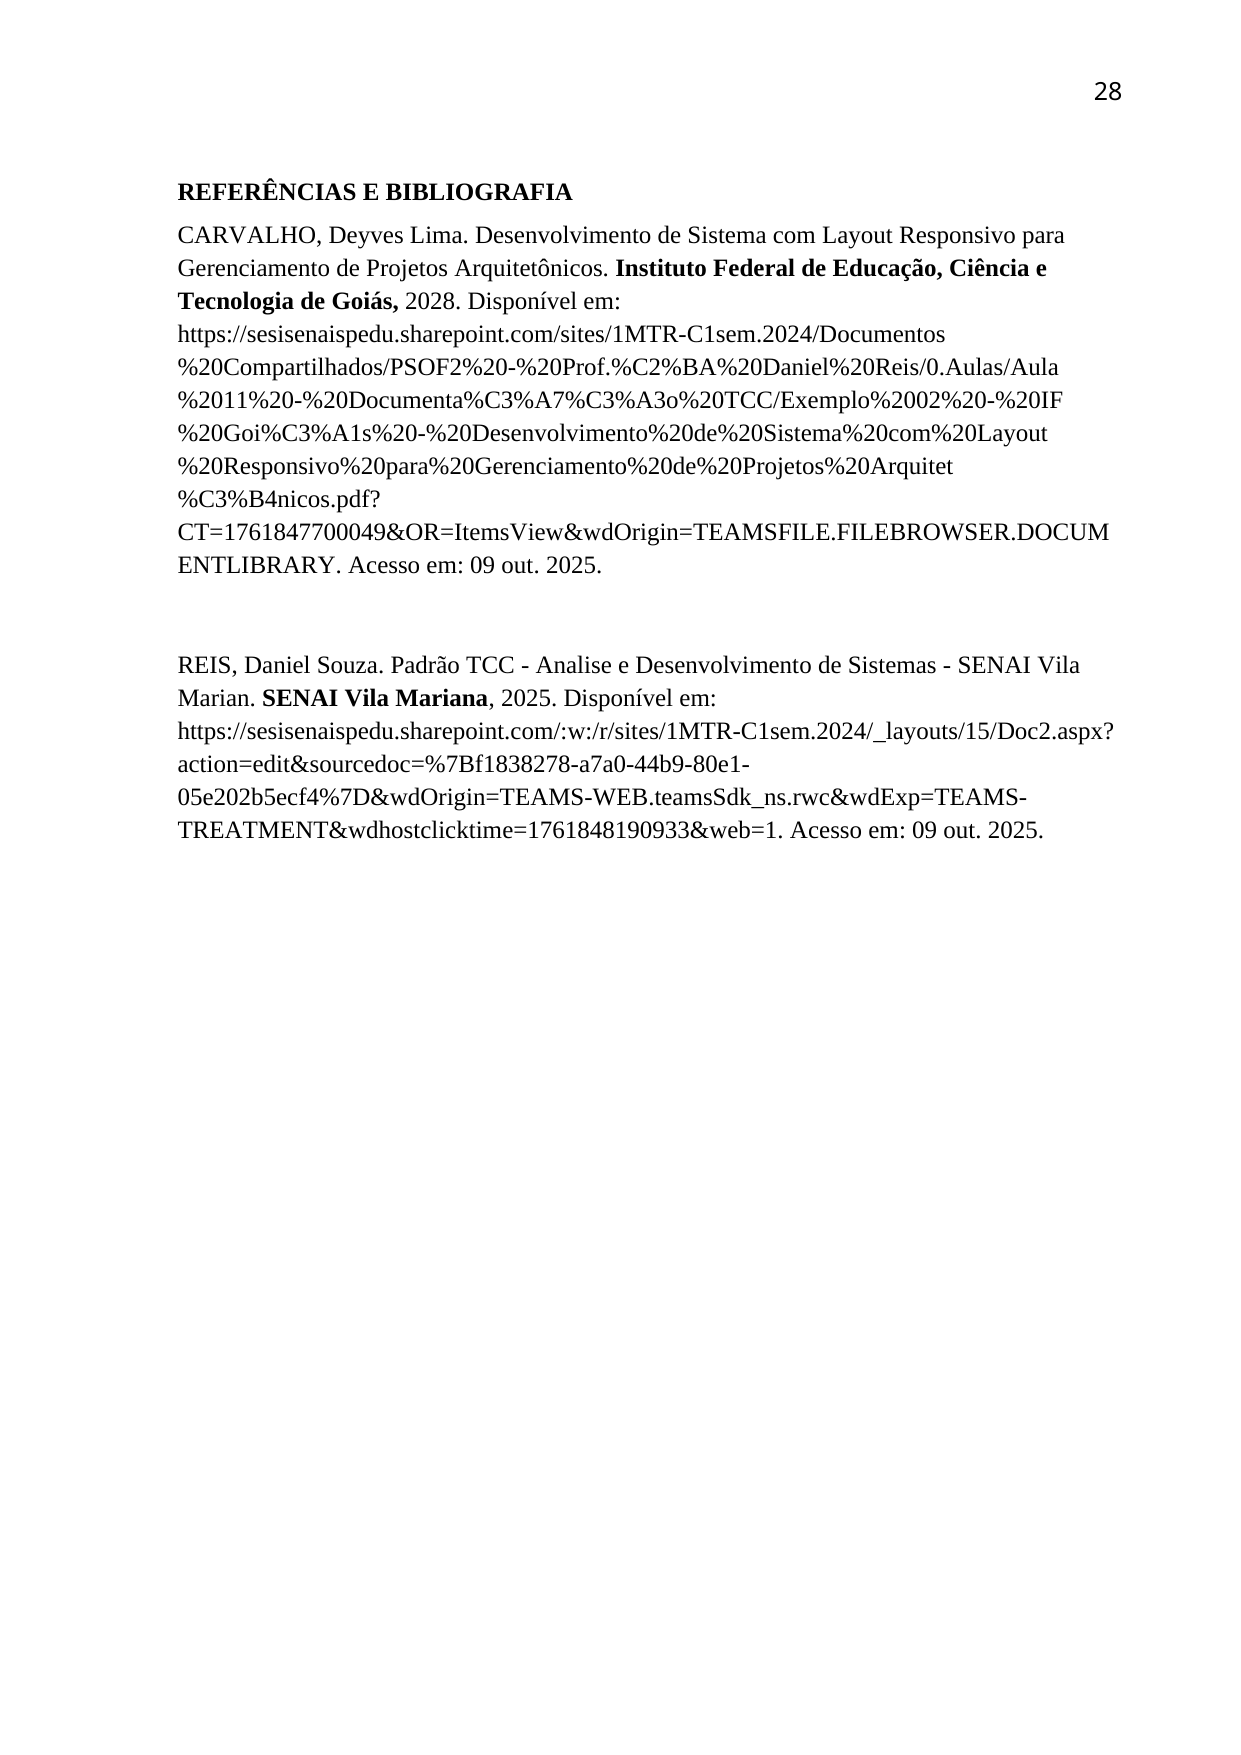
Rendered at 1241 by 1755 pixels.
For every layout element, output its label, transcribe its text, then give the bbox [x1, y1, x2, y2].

text CARVALHO, Deyves Lima. Desenvolvimento de Sistema com Layout Responsivo para Gerenciamento de Projetos Arquitetônicos. Instituto Federal de Educação, Ciência e Tecnologia de Goiás, 2028. Disponível em: https://sesisenaispedu.sharepoint.com/sites/1MTR-C1sem.2024/Documentos%20Compartilhados/PSOF2%20-%20Prof.%C2%BA%20Daniel%20Reis/0.Aulas/Aula%2011%20-%20Documenta%C3%A7%C3%A3o%20TCC/Exemplo%2002%20-%20IF%20Goi%C3%A1s%20-%20Desenvolvimento%20de%20Sistema%20com%20Layout%20Responsivo%20para%20Gerenciamento%20de%20Projetos%20Arquitet%C3%B4nicos.pdf?CT=1761847700049&OR=ItemsView&wdOrigin=TEAMSFILE.FILEBROWSER.DOCUMENTLIBRARY. Acesso em: 09 out. 2025. [177, 220, 1122, 579]
text REIS, Daniel Souza. Padrão TCC - Analise e Desenvolvimento de Sistemas - SENAI Vila Marian. SENAI Vila Mariana, 2025. Disponível em: https://sesisenaispedu.sharepoint.com/:w:/r/sites/1MTR-C1sem.2024/_layouts/15/Doc2.aspx?action=edit&sourcedoc=%7Bf1838278-a7a0-44b9-80e1-05e202b5ecf4%7D&wdOrigin=TEAMS-WEB.teamsSdk_ns.rwc&wdExp=TEAMS-TREATMENT&wdhostclicktime=1761848190933&web=1. Acesso em: 09 out. 2025. [177, 650, 1122, 844]
subtitle REFERÊNCIAS E BIBLIOGRAFIA [177, 177, 1122, 206]
